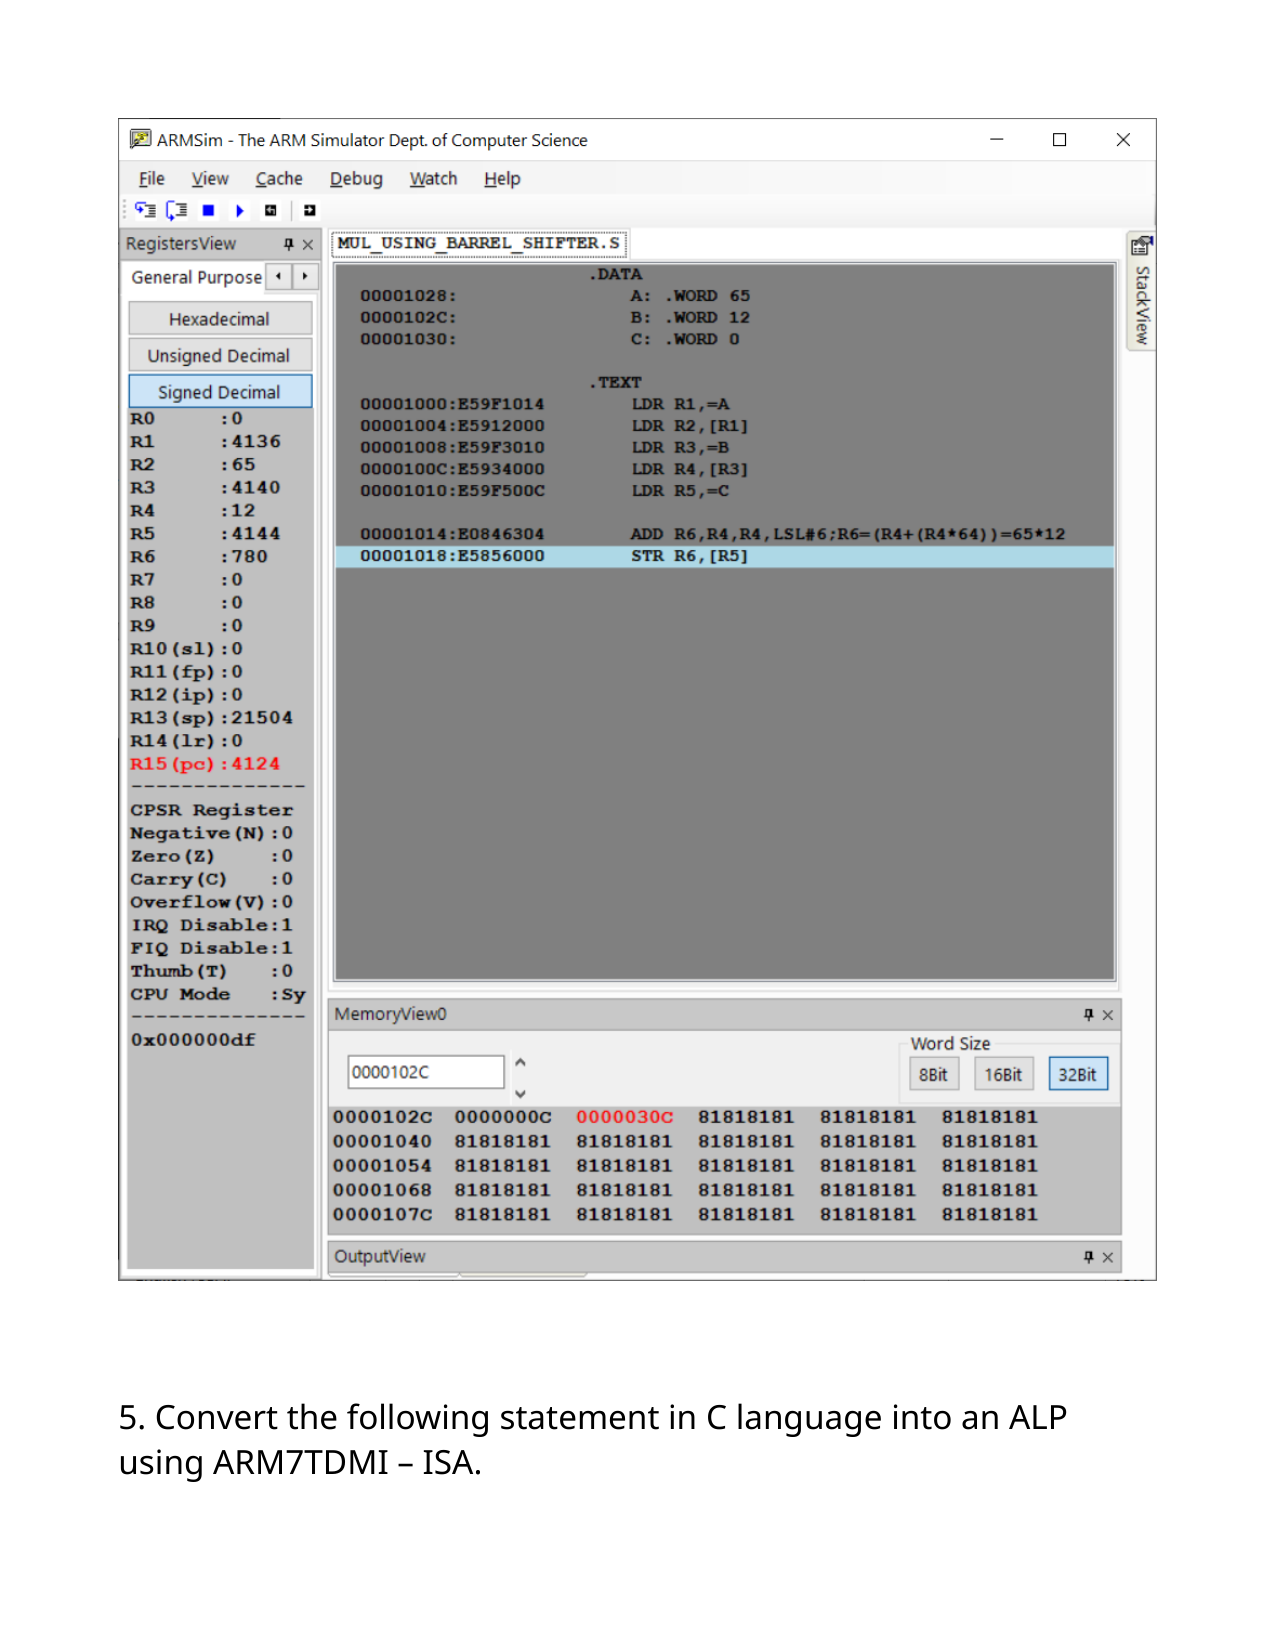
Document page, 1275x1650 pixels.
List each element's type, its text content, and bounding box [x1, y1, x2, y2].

picture [118, 118, 1157, 1281]
list 5. Convert the following statement in C language into an ALP using ARM7TDMI – ISA. [118, 1394, 1157, 1484]
